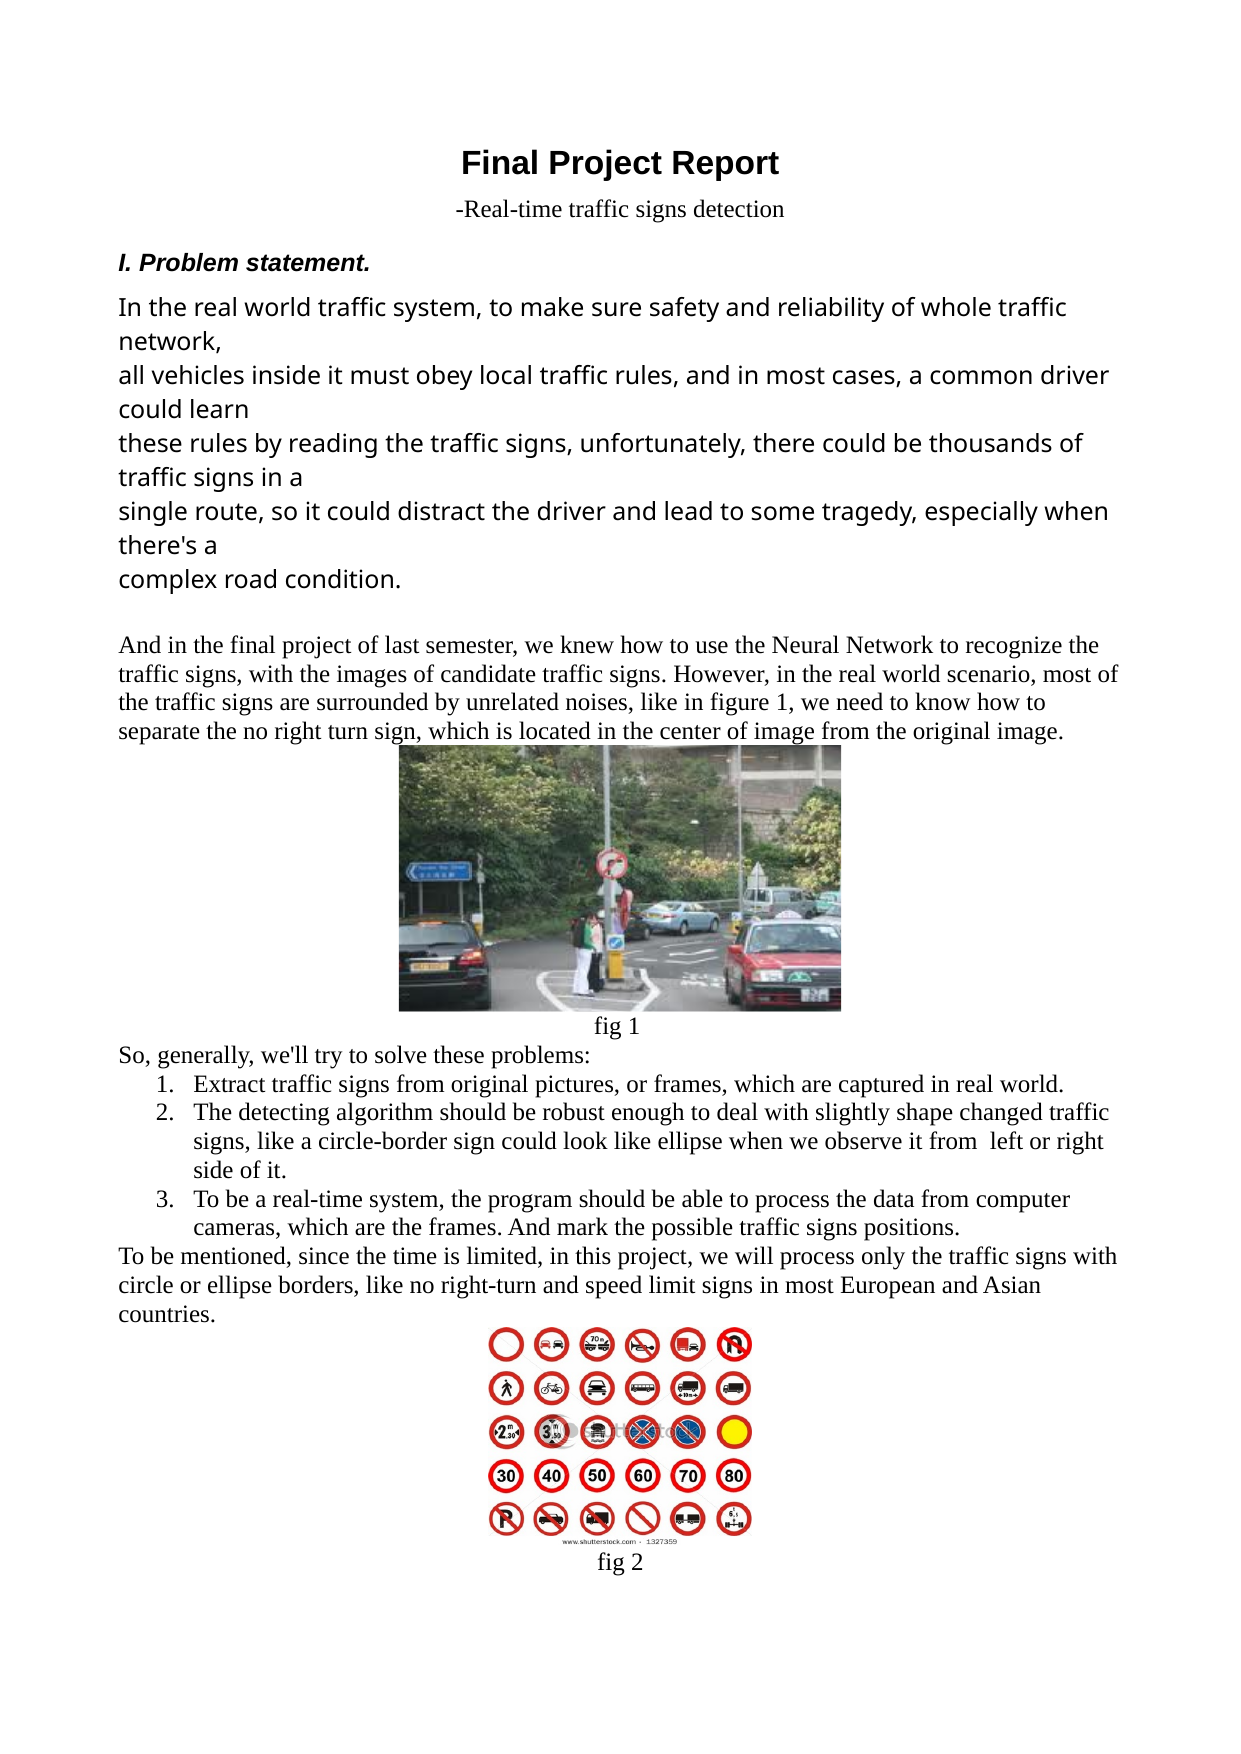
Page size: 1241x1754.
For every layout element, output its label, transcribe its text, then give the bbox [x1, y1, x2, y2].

text And in the final project of last semester, we knew how to use the Neural Network to recognize the traffic signs, with the images of candidate traffic signs. However, in the real world scenario, most of the traffic signs are surrounded by unrelated noises, like in figure 1, we need to know how to separate the no right turn sign, which is located in the center of image from the original image. [118, 630, 1122, 745]
text In the real world traffic system, to make sure safety and reliability of whole traffic network, [118, 289, 1122, 357]
text all vehicles inside it must obey local traffic rules, and in most cases, a common driver could learn [118, 357, 1122, 426]
picture [398, 745, 842, 1012]
list Extract traffic signs from original pictures, or frames, which are captured in real world. [156, 1069, 1122, 1097]
list The detecting algorithm should be robust enough to deal with slightly shape changed traffic signs, like a circle-border sign could look like ellipse when we observe it from left or right side of it. [156, 1097, 1122, 1184]
text fig 1 [118, 745, 1122, 1040]
text single route, so it could distract the driver and lead to some tragedy, especially when there's a [118, 494, 1122, 562]
text fig 2 [118, 1327, 1122, 1575]
picture [488, 1327, 752, 1547]
text complex road condition. [118, 562, 1122, 596]
text To be mentioned, since the time is limited, in this project, we will process only the traffic signs with circle or ellipse borders, like no right-turn and speed limit signs in most European and Asian countries. [118, 1241, 1122, 1327]
text -Real-time traffic signs detection [118, 194, 1122, 223]
subtitle Final Project Report [118, 143, 1122, 182]
text these rules by reading the traffic signs, unfortunately, there could be thousands of traffic signs in a [118, 426, 1122, 494]
list To be a real-time system, the program should be able to process the data from computer cameras, which are the frames. And mark the possible traffic signs positions. [156, 1184, 1122, 1241]
subtitle I. Problem statement. [118, 248, 1122, 277]
text So, generally, we'll try to solve these problems: [118, 1040, 1122, 1069]
